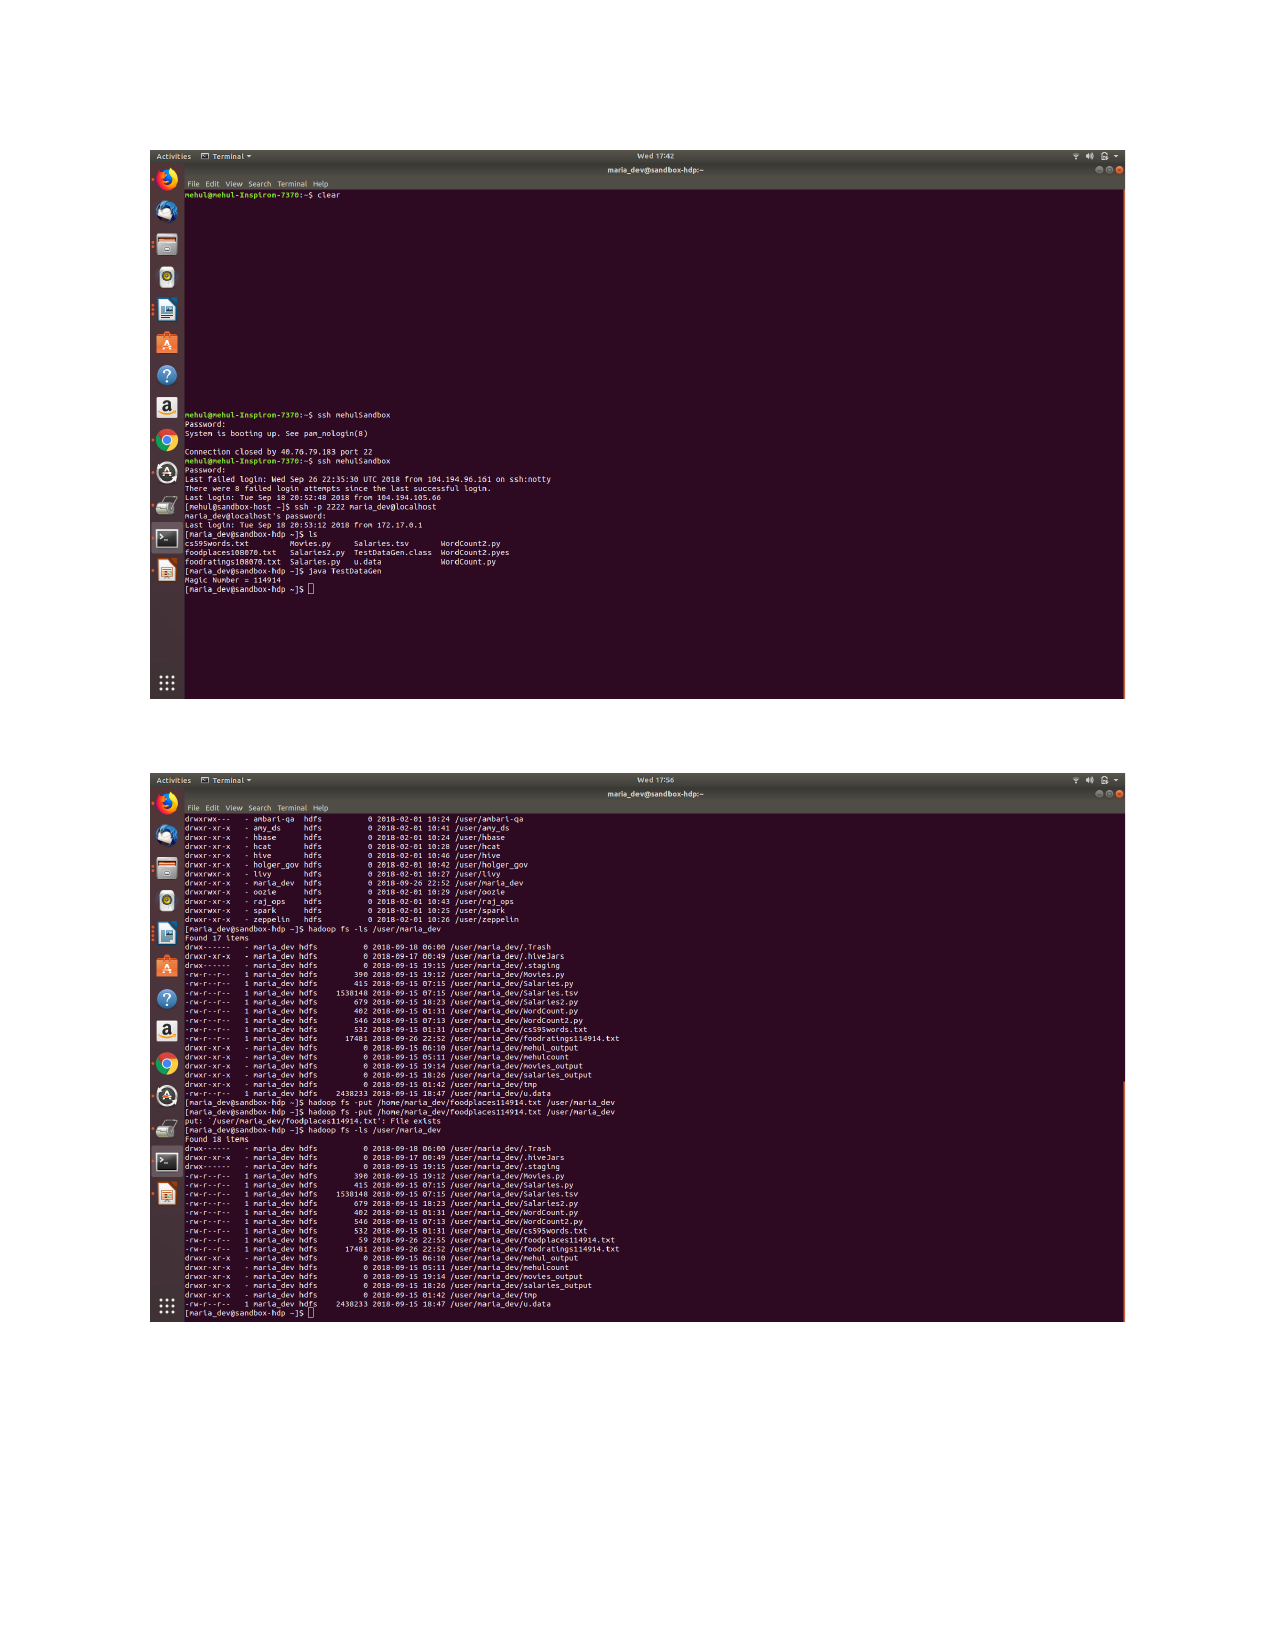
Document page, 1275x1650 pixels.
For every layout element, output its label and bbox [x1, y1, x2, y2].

picture [150, 773, 1125, 1322]
picture [150, 150, 1125, 699]
